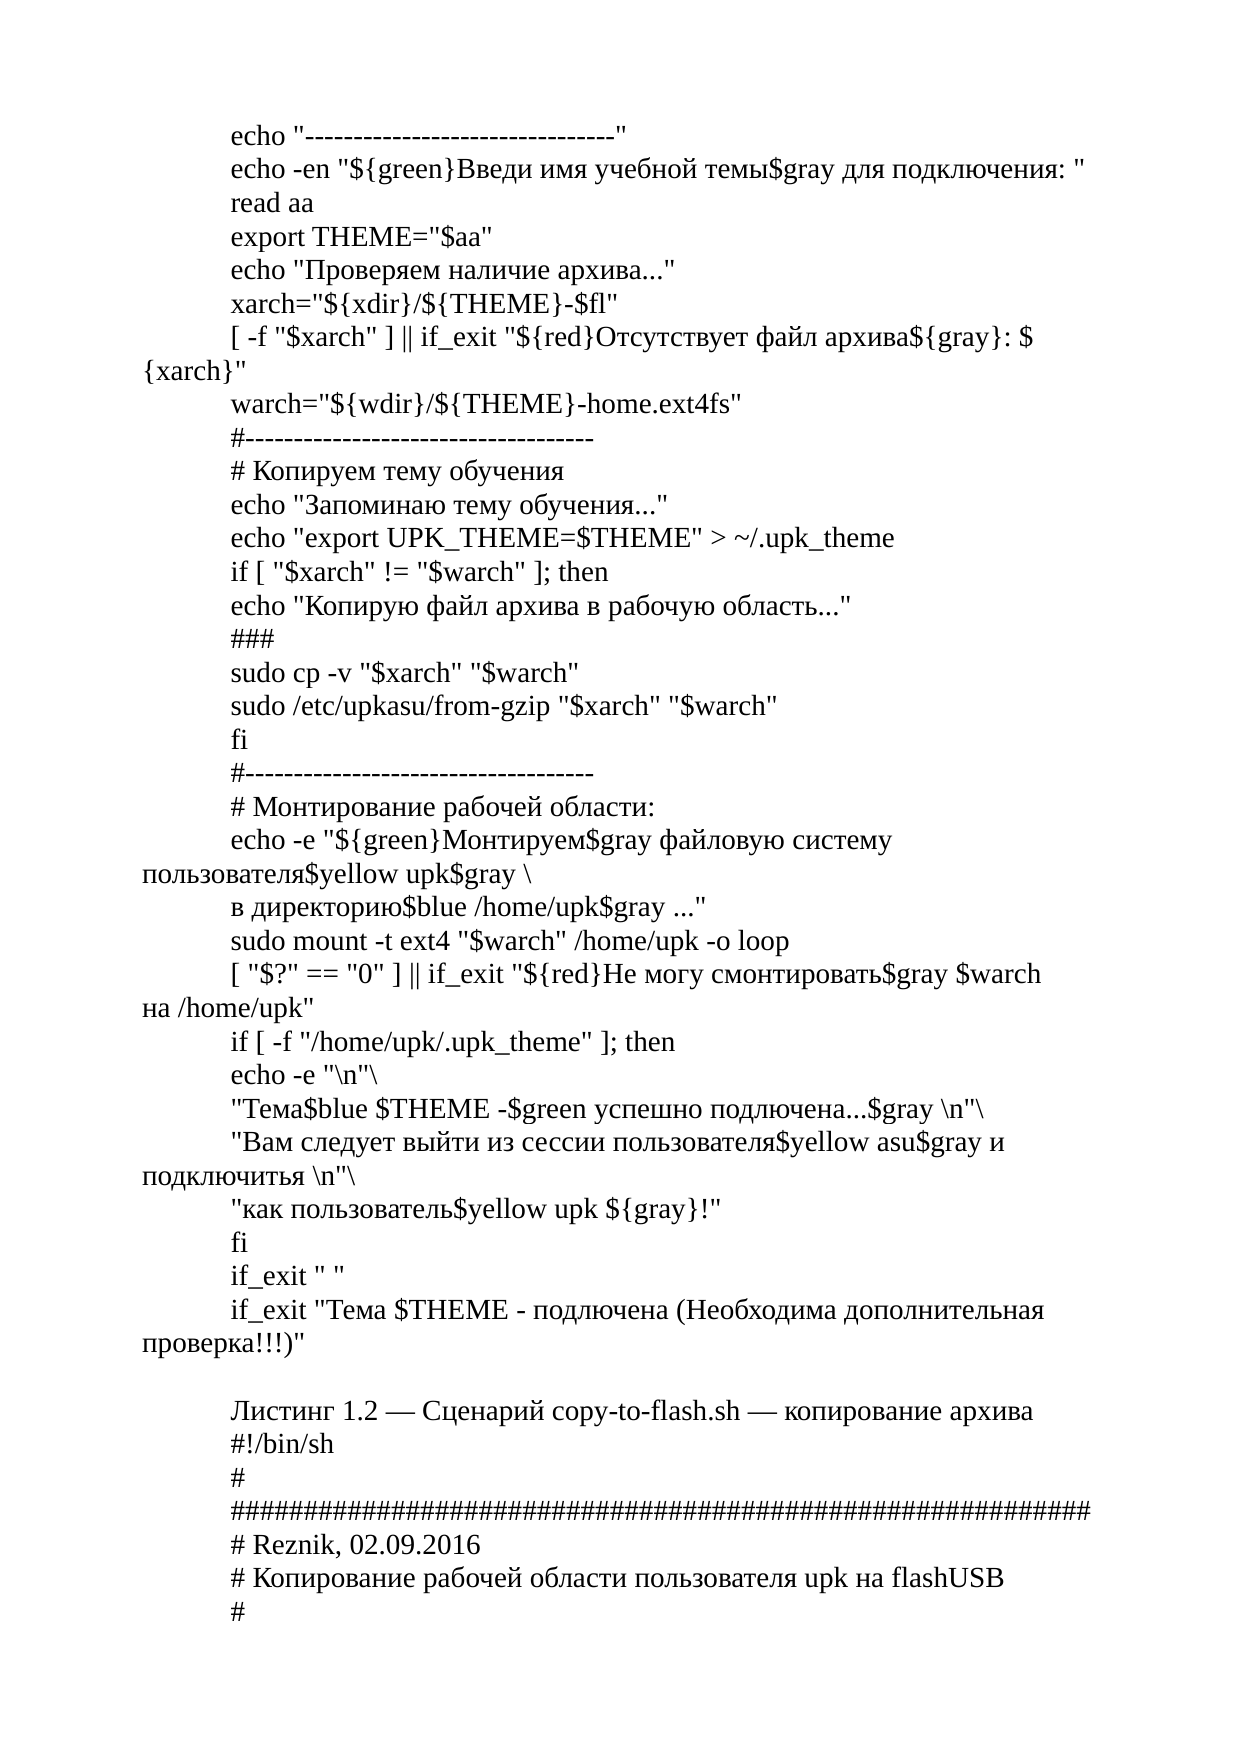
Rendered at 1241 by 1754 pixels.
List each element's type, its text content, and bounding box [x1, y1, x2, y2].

text [ "$?" == "0" ] || if_exit "${red}Не могу смонтировать$gray $warch на /home/upk" [142, 957, 1098, 1024]
text echo "export UPK_THEME=$THEME" > ~/.upk_theme [142, 521, 1098, 554]
text echo "Запоминаю тему обучения..." [142, 487, 1098, 521]
text xarch="${xdir}/${THEME}-$fl" [142, 286, 1098, 319]
text "Тема$blue $THEME -$green успешно подлючена...$gray \n"\ [142, 1091, 1098, 1124]
text echo "Копирую файл архива в рабочую область..." [142, 588, 1098, 621]
text echo -e "\n"\ [142, 1057, 1098, 1091]
text # Монтирование рабочей области: [142, 789, 1098, 822]
text export THEME="$aa" [142, 219, 1098, 252]
text # Reznik, 02.09.2016 [142, 1527, 1098, 1560]
text # Копирование рабочей области пользователя upk на flashUSB [142, 1560, 1098, 1594]
text echo "--------------------------------" [142, 118, 1098, 152]
text if_exit " " [142, 1258, 1098, 1292]
text echo -en "${green}Введи имя учебной темы$gray для подключения: " [142, 152, 1098, 185]
text fi [142, 722, 1098, 755]
text # [142, 1460, 1098, 1493]
text "как пользователь$yellow upk ${gray}!" [142, 1191, 1098, 1225]
text sudo cp -v "$xarch" "$warch" [142, 655, 1098, 688]
text # [142, 1594, 1098, 1627]
text sudo /etc/upkasu/from-gzip "$xarch" "$warch" [142, 688, 1098, 722]
text в директорию$blue /home/upk$gray ..." [142, 889, 1098, 923]
text # Копируем тему обучения [142, 453, 1098, 487]
text fi [142, 1225, 1098, 1258]
text #!/bin/sh [142, 1426, 1098, 1460]
text "Вам следует выйти из сессии пользователя$yellow asu$gray и подключитья \n"\ [142, 1124, 1098, 1191]
text read aa [142, 185, 1098, 219]
text warch="${wdir}/${THEME}-home.ext4fs" [142, 386, 1098, 420]
text ########################################################### [142, 1493, 1098, 1527]
text echo "Проверяем наличие архива..." [142, 252, 1098, 286]
text [ -f "$xarch" ] || if_exit "${red}Отсутствует файл архива${gray}: ${xarch}" [142, 319, 1098, 386]
text echo -e "${green}Монтируем$gray файловую систему пользователя$yellow upk$gray \ [142, 822, 1098, 889]
text #------------------------------------ [142, 755, 1098, 789]
text Листинг 1.2 — Сценарий copy-to-flash.sh — копирование архива [142, 1393, 1098, 1426]
text if_exit "Тема $THEME - подлючена (Необходима дополнительная проверка!!!)" [142, 1292, 1098, 1359]
text if [ "$xarch" != "$warch" ]; then [142, 554, 1098, 588]
text #------------------------------------ [142, 420, 1098, 453]
text if [ -f "/home/upk/.upk_theme" ]; then [142, 1024, 1098, 1057]
text ### [142, 621, 1098, 655]
text sudo mount -t ext4 "$warch" /home/upk -o loop [142, 923, 1098, 957]
